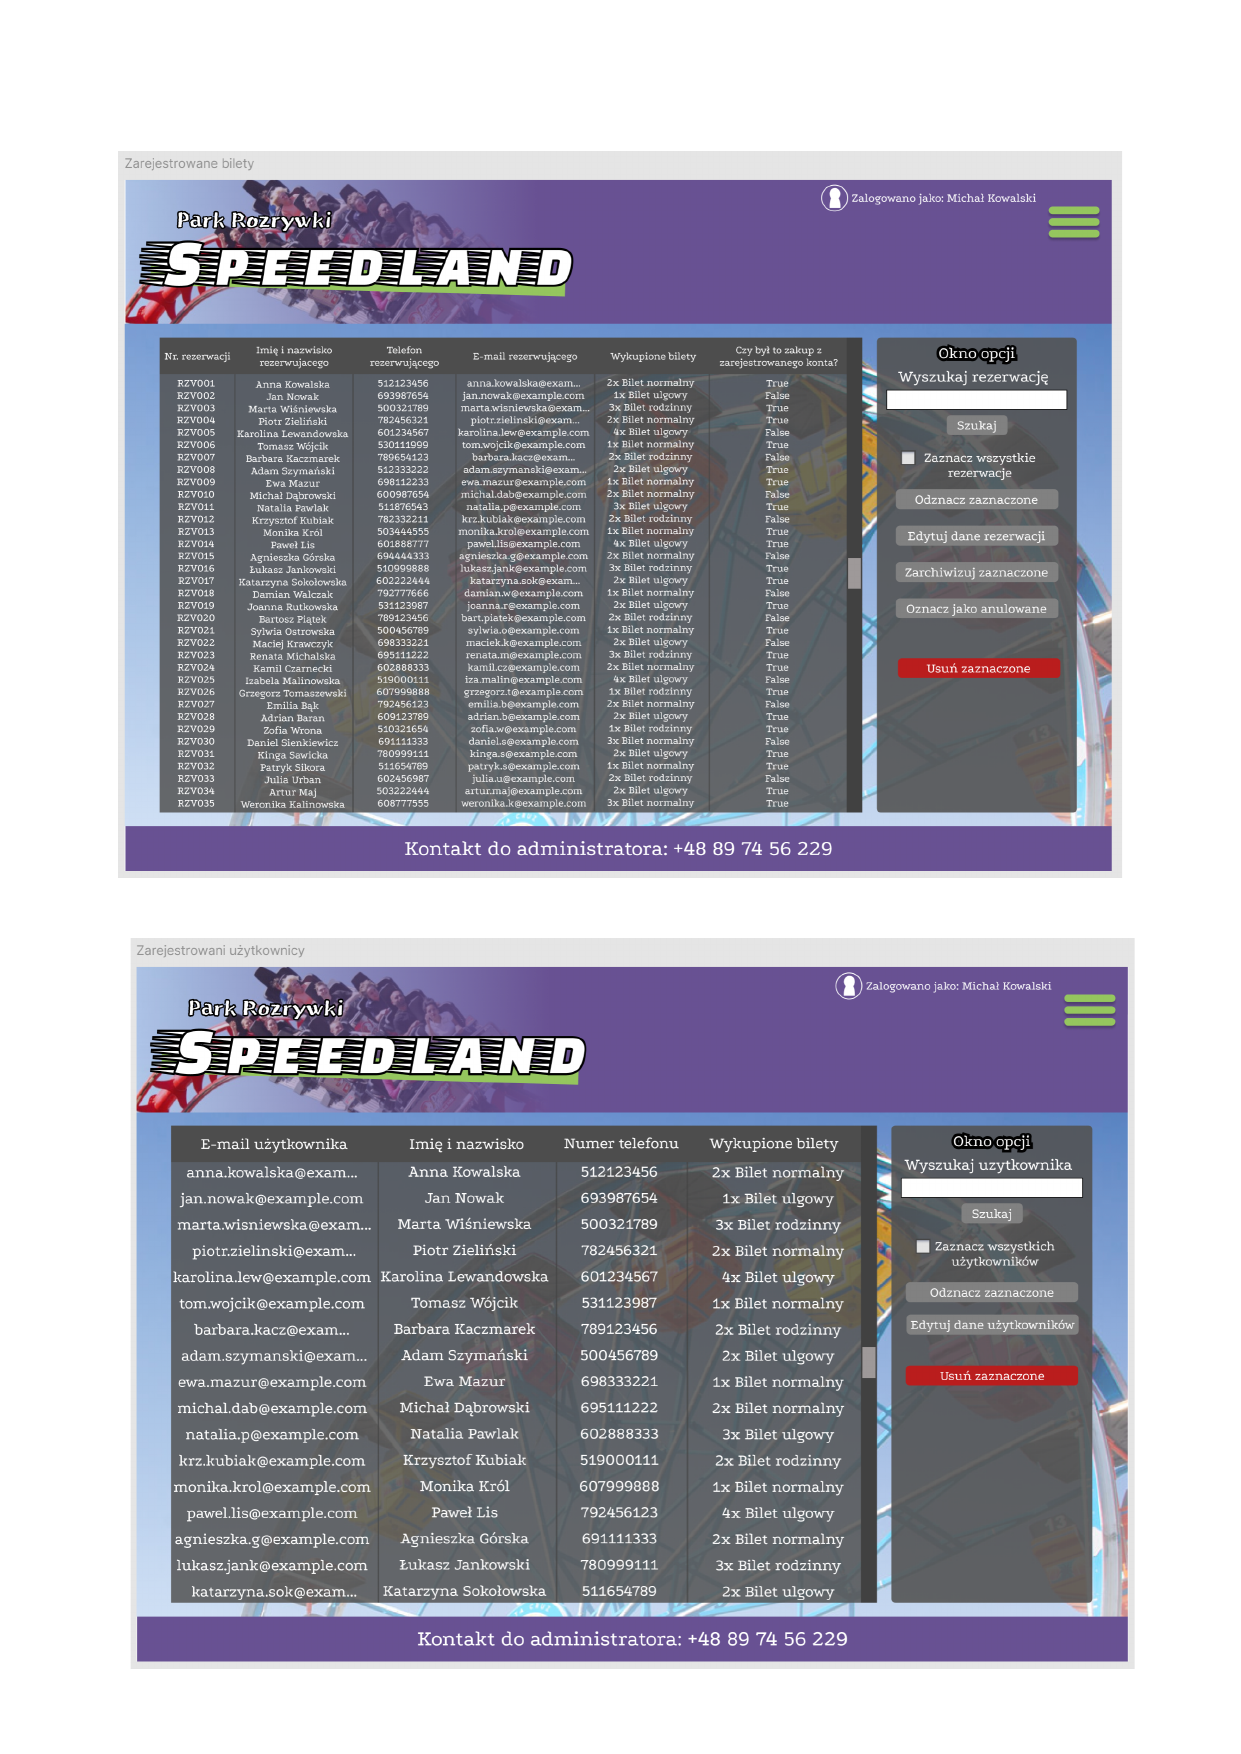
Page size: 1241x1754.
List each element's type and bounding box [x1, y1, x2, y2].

picture [130, 938, 1135, 1669]
picture [118, 151, 1123, 878]
